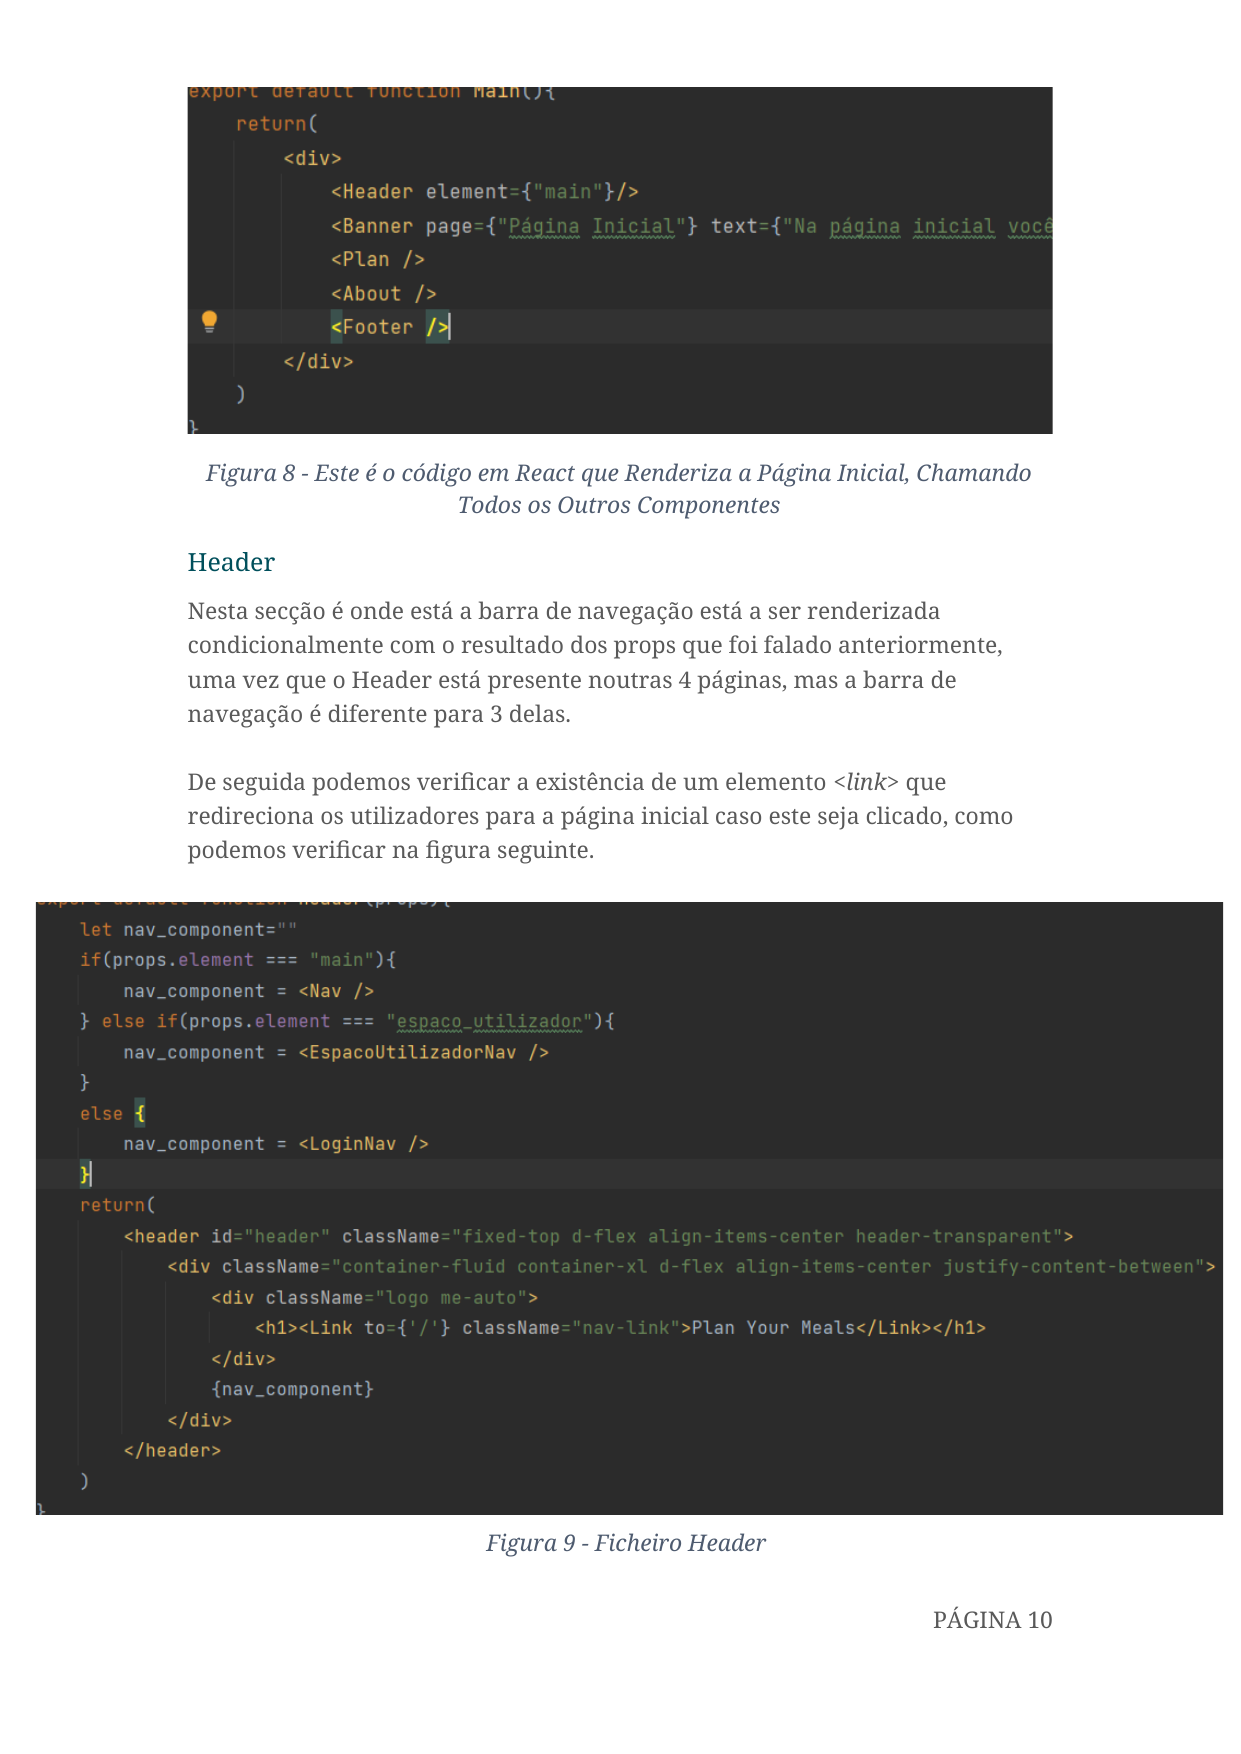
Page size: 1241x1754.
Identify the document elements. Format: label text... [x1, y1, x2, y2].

text Nesta secção é onde está a barra de navegação está a ser renderizada condicionalmente com o resultado dos props que foi falado anteriormente, uma vez que o Header está presente noutras 4 páginas, mas a barra de navegação é diferente para 3 delas. [187, 595, 1053, 729]
table_header Figura 9 - Ficheiro Header [25, 890, 1230, 1590]
subtitle Header [187, 545, 1053, 579]
text De seguida podemos verificar a existência de um elemento <link> que redireciona os utilizadores para a página inicial caso este seja clicado, como podemos verificar na figura seguinte. [187, 766, 1053, 866]
text Figura 8 - Este é o código em React que Renderiza a Página Inicial, Chamando Todos os Outros Componentes [187, 457, 1053, 520]
